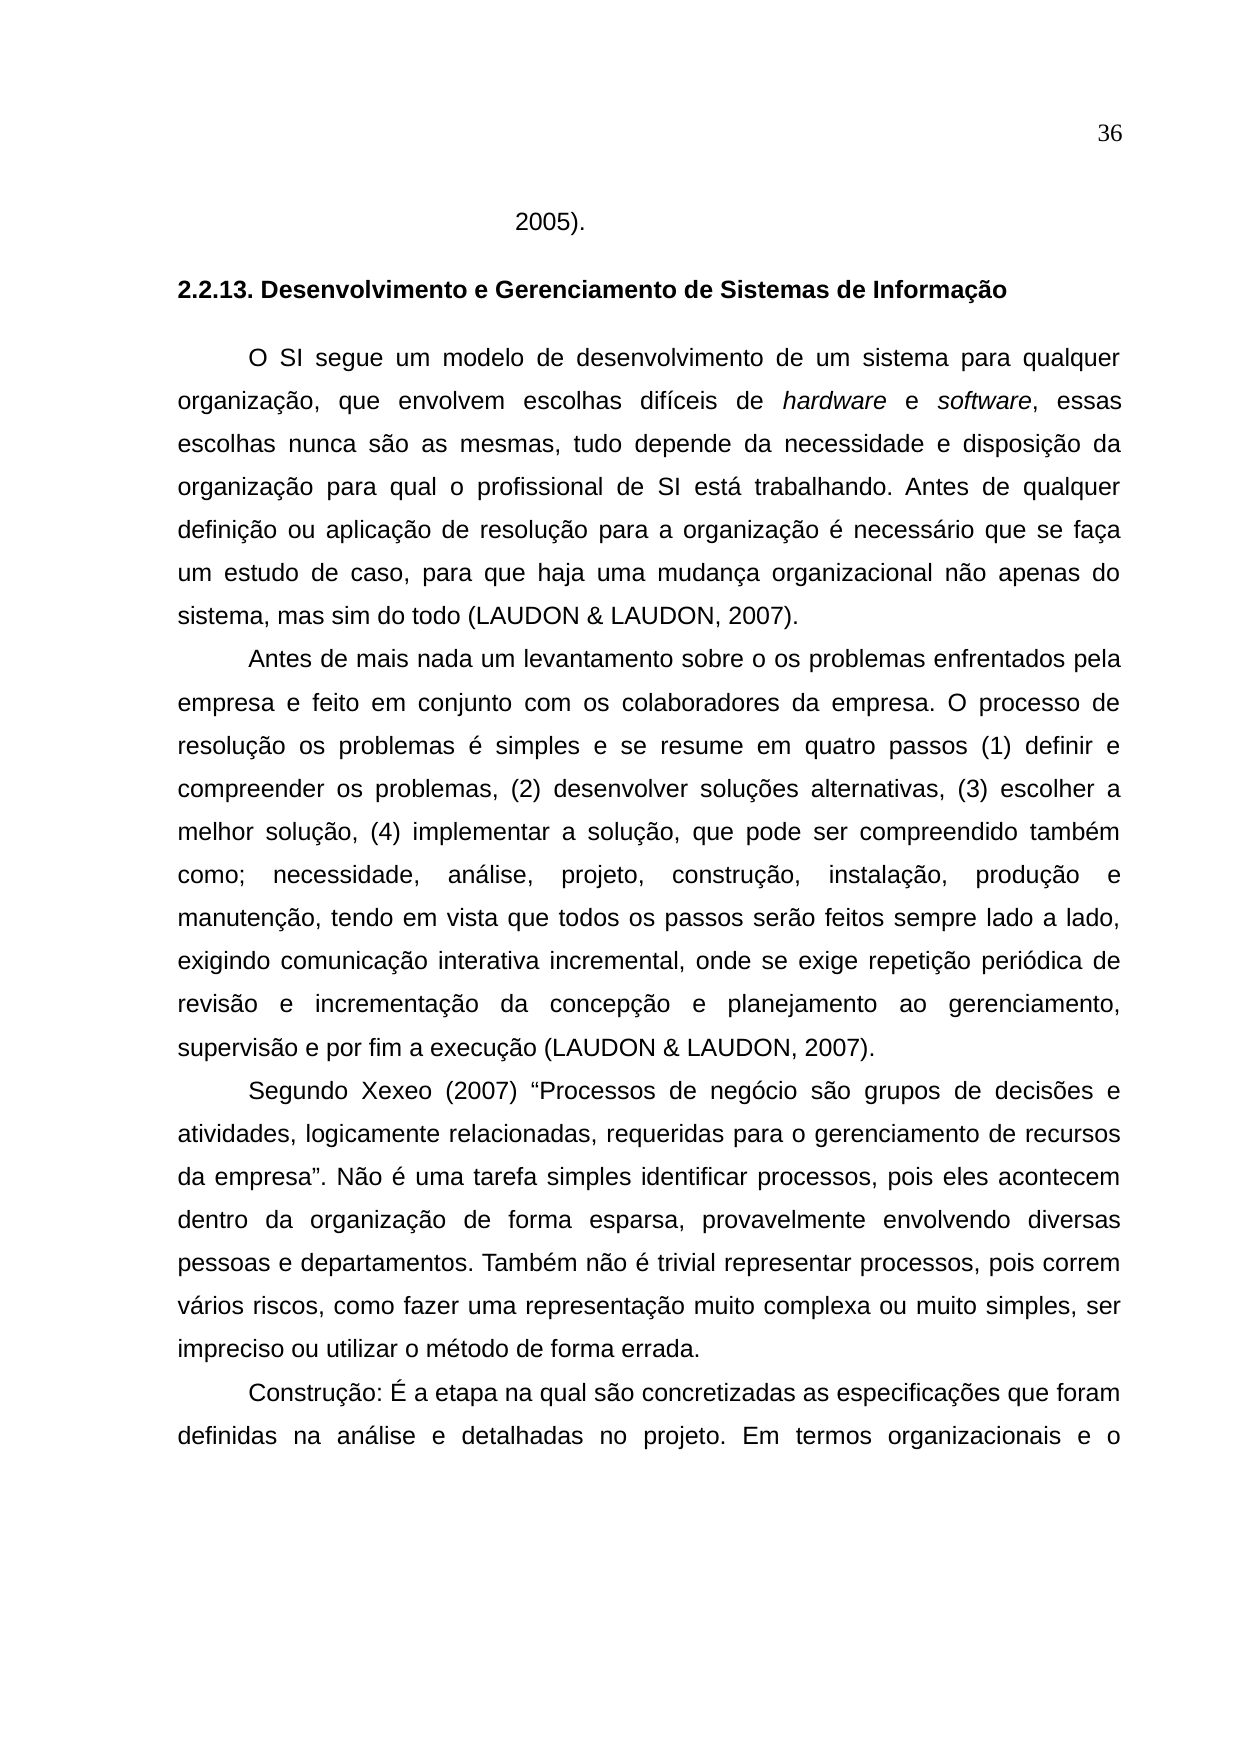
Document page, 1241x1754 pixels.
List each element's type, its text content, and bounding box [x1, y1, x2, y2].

list 2005). [477, 207, 1122, 235]
text Segundo Xexeo (2007) “Processos de negócio são grupos de decisões e atividades, logicamente relacionadas, requeridas para o gerenciamento de recursos da empresa”. Não é uma tarefa simples identificar processos, pois eles acontecem dentro da organização de forma esparsa, provavelmente envolvendo diversas pessoas e departamentos. Também não é trivial representar processos, pois correm vários riscos, como fazer uma representação muito complexa ou muito simples, ser impreciso ou utilizar o método de forma errada. [177, 1076, 1122, 1363]
text O SI segue um modelo de desenvolvimento de um sistema para qualquer organização, que envolvem escolhas difíceis de hardware e software, essas escolhas nunca são as mesmas, tudo depende da necessidade e disposição da organização para qual o profissional de SI está trabalhando. Antes de qualquer definição ou aplicação de resolução para a organização é necessário que se faça um estudo de caso, para que haja uma mudança organizacional não apenas do sistema, mas sim do todo (LAUDON & LAUDON, 2007). [177, 342, 1122, 630]
text Construção: É a etapa na qual são concretizadas as especificações que foram definidas na análise e detalhadas no projeto. Em termos organizacionais e o [177, 1377, 1122, 1449]
subtitle 2.2.13. Desenvolvimento e Gerenciamento de Sistemas de Informação [177, 274, 1122, 303]
text Antes de mais nada um levantamento sobre o os problemas enfrentados pela empresa e feito em conjunto com os colaboradores da empresa. O processo de resolução os problemas é simples e se resume em quatro passos (1) definir e compreender os problemas, (2) desenvolver soluções alternativas, (3) escolher a melhor solução, (4) implementar a solução, que pode ser compreendido também como; necessidade, análise, projeto, construção, instalação, produção e manutenção, tendo em vista que todos os passos serão feitos sempre lado a lado, exigindo comunicação interativa incremental, onde se exige repetição periódica de revisão e incrementação da concepção e planejamento ao gerenciamento, supervisão e por fim a execução (LAUDON & LAUDON, 2007). [177, 644, 1122, 1061]
